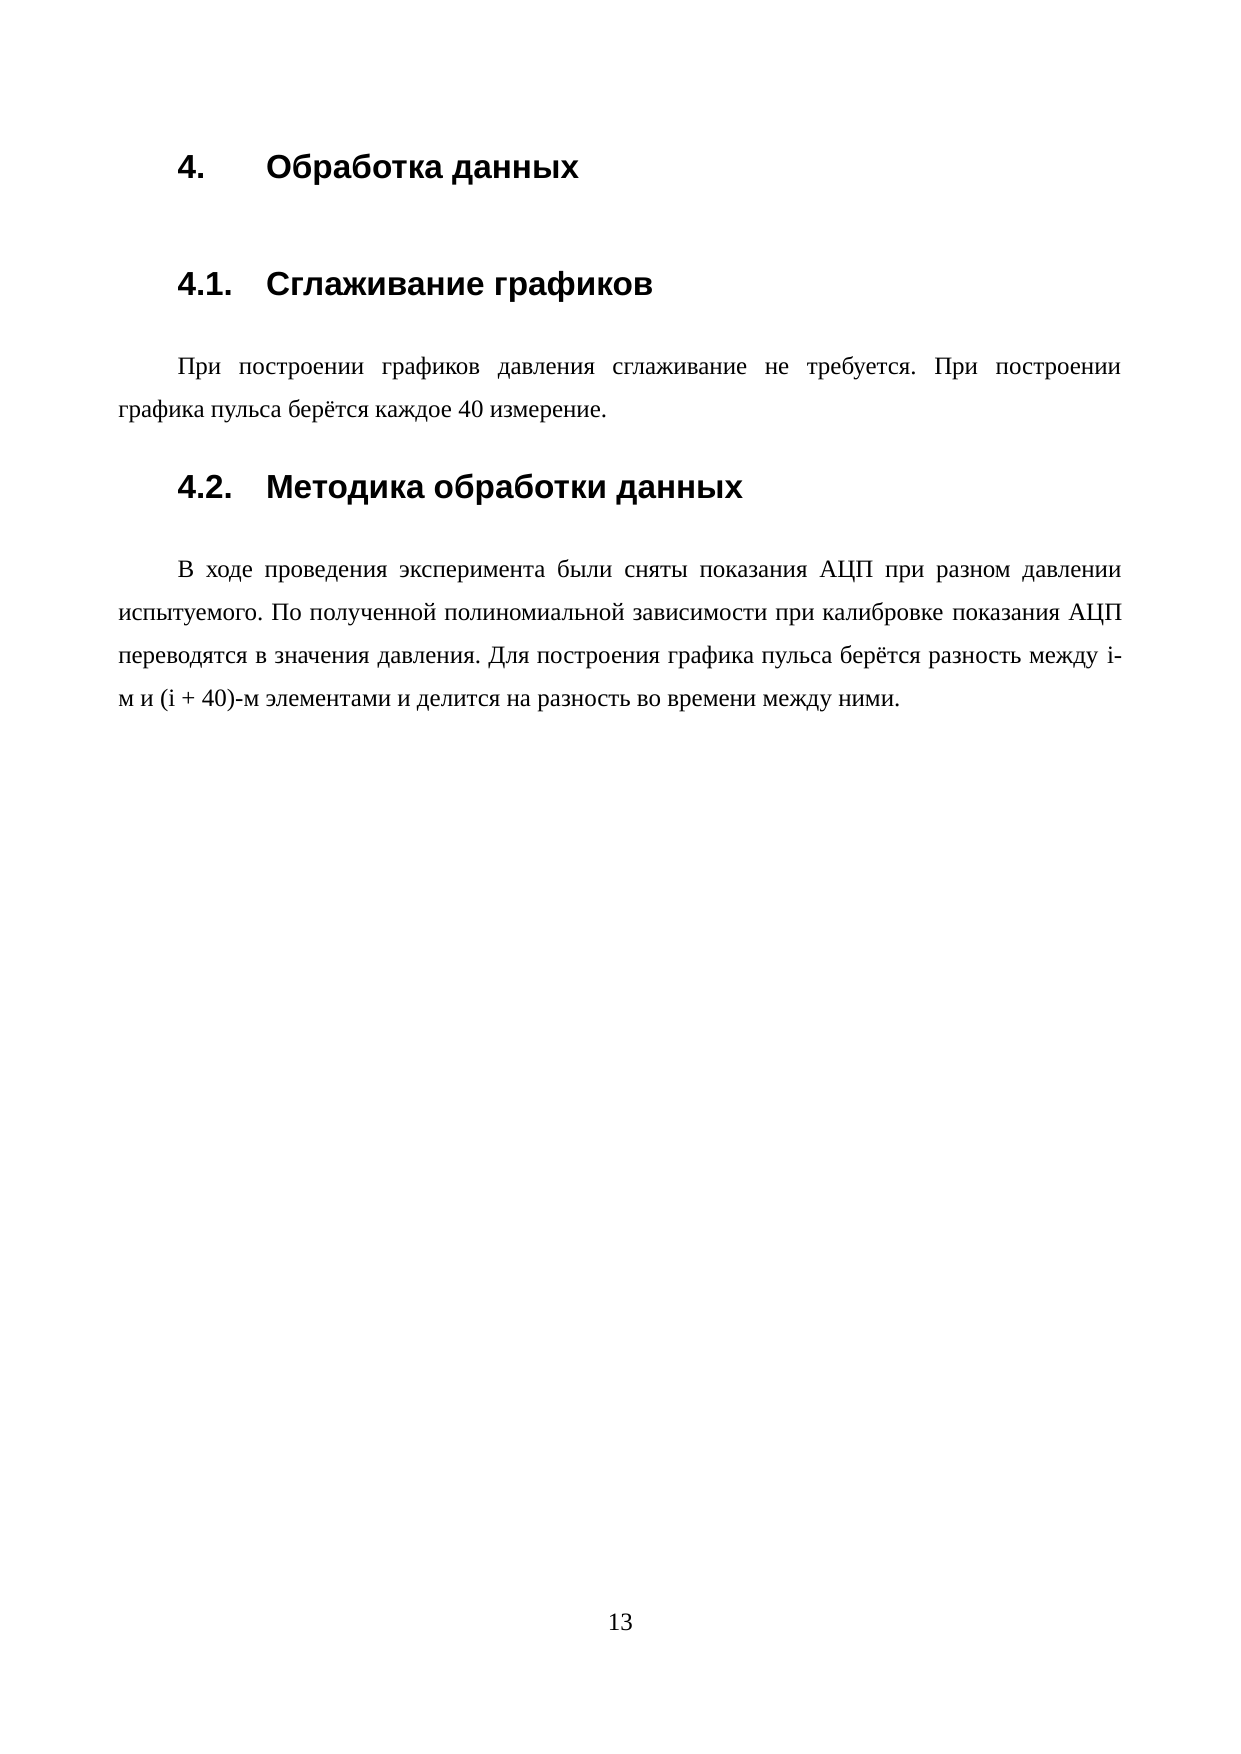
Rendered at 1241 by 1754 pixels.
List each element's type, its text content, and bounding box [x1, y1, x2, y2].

subtitle Сглаживание графиков [118, 264, 1122, 303]
subtitle Обработка данных [118, 148, 1122, 186]
text При построении графиков давления сглаживание не требуется. При построении графика пульса берётся каждое 40 измерение. [118, 351, 1122, 423]
subtitle Методика обработки данных [118, 467, 1122, 505]
text В ходе проведения эксперимента были сняты показания АЦП при разном давлении испытуемого. По полученной полиномиальной зависимости при калибровке показания АЦП переводятся в значения давления. Для построения графика пульса берётся разность между i-м и (i + 40)-м элементами и делится на разность во времени между ними. [118, 554, 1122, 712]
